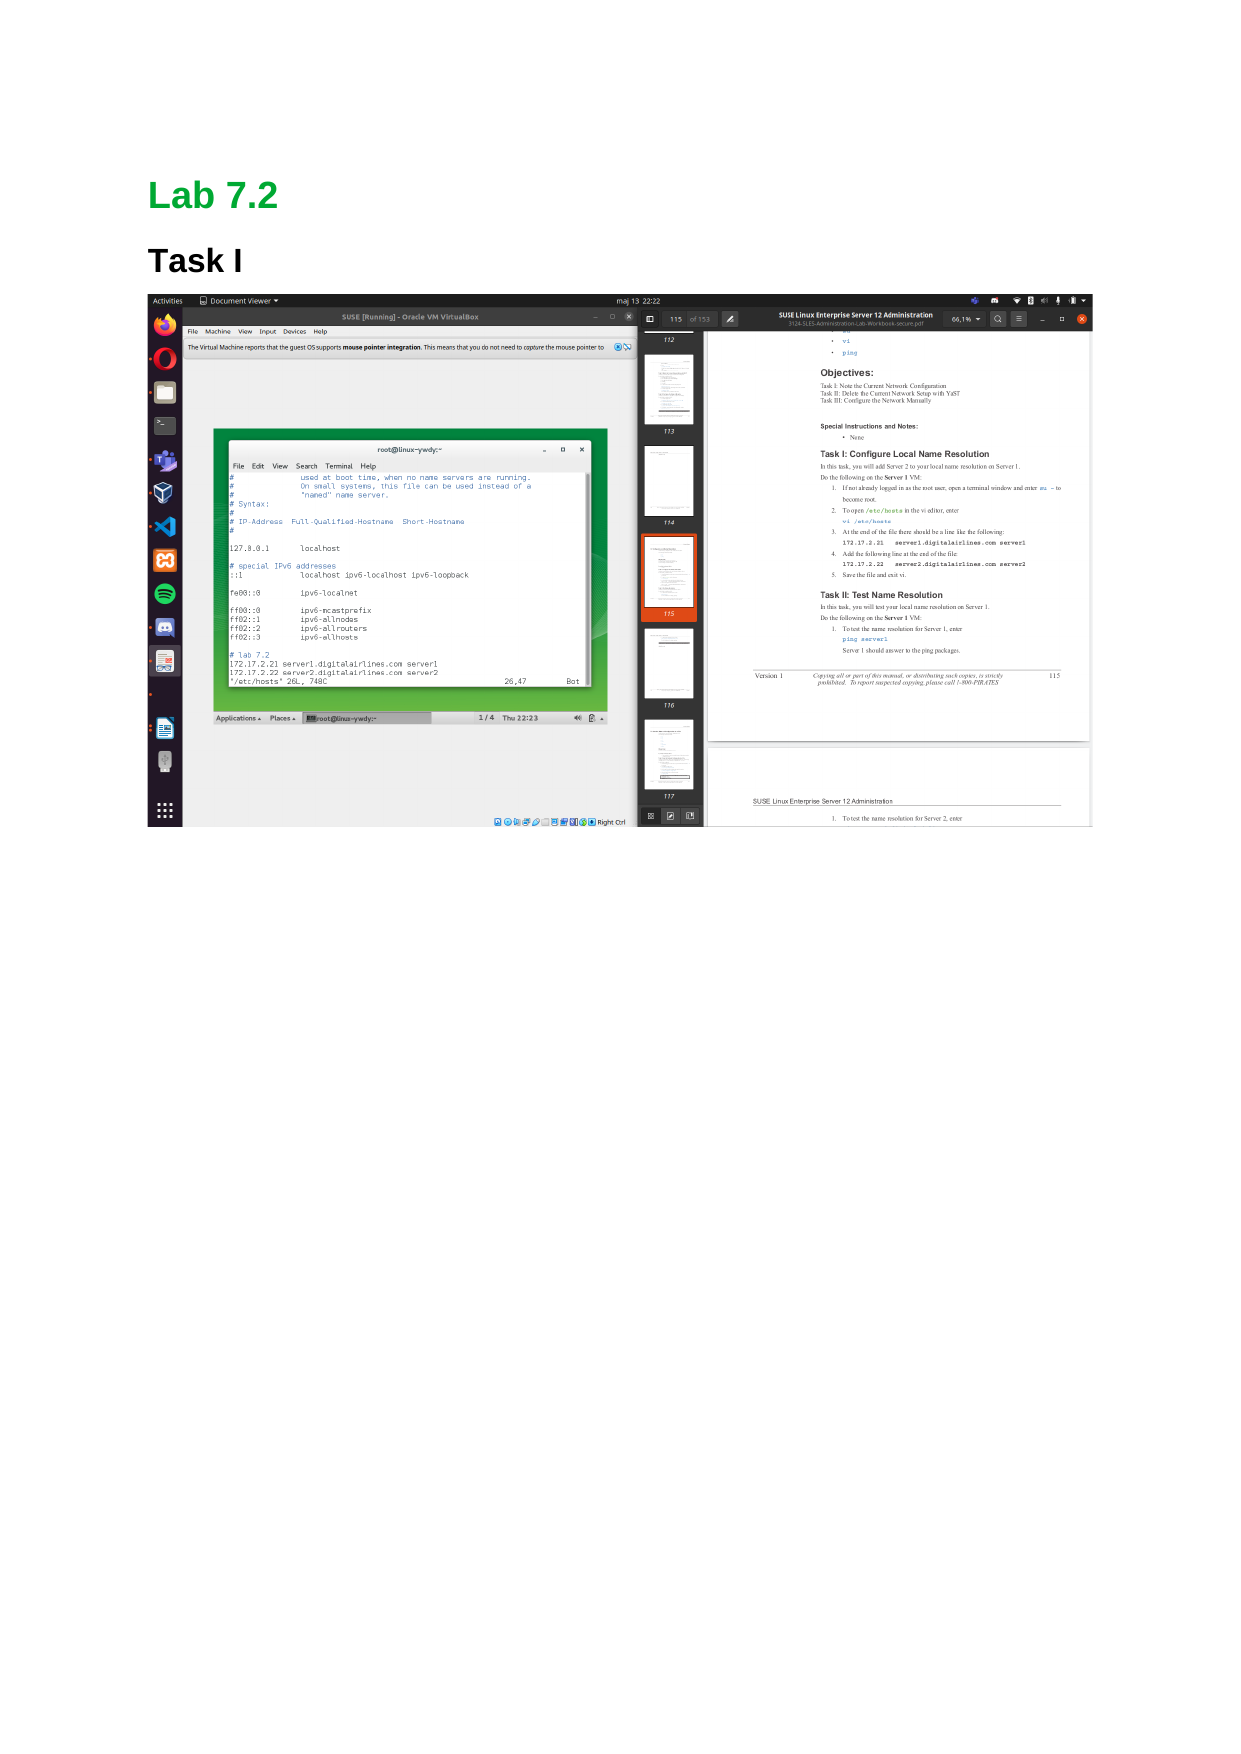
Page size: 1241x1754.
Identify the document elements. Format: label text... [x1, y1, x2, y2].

subtitle Lab 7.2 [148, 173, 1093, 216]
subtitle Task I [148, 241, 1093, 279]
picture [147, 294, 1093, 827]
